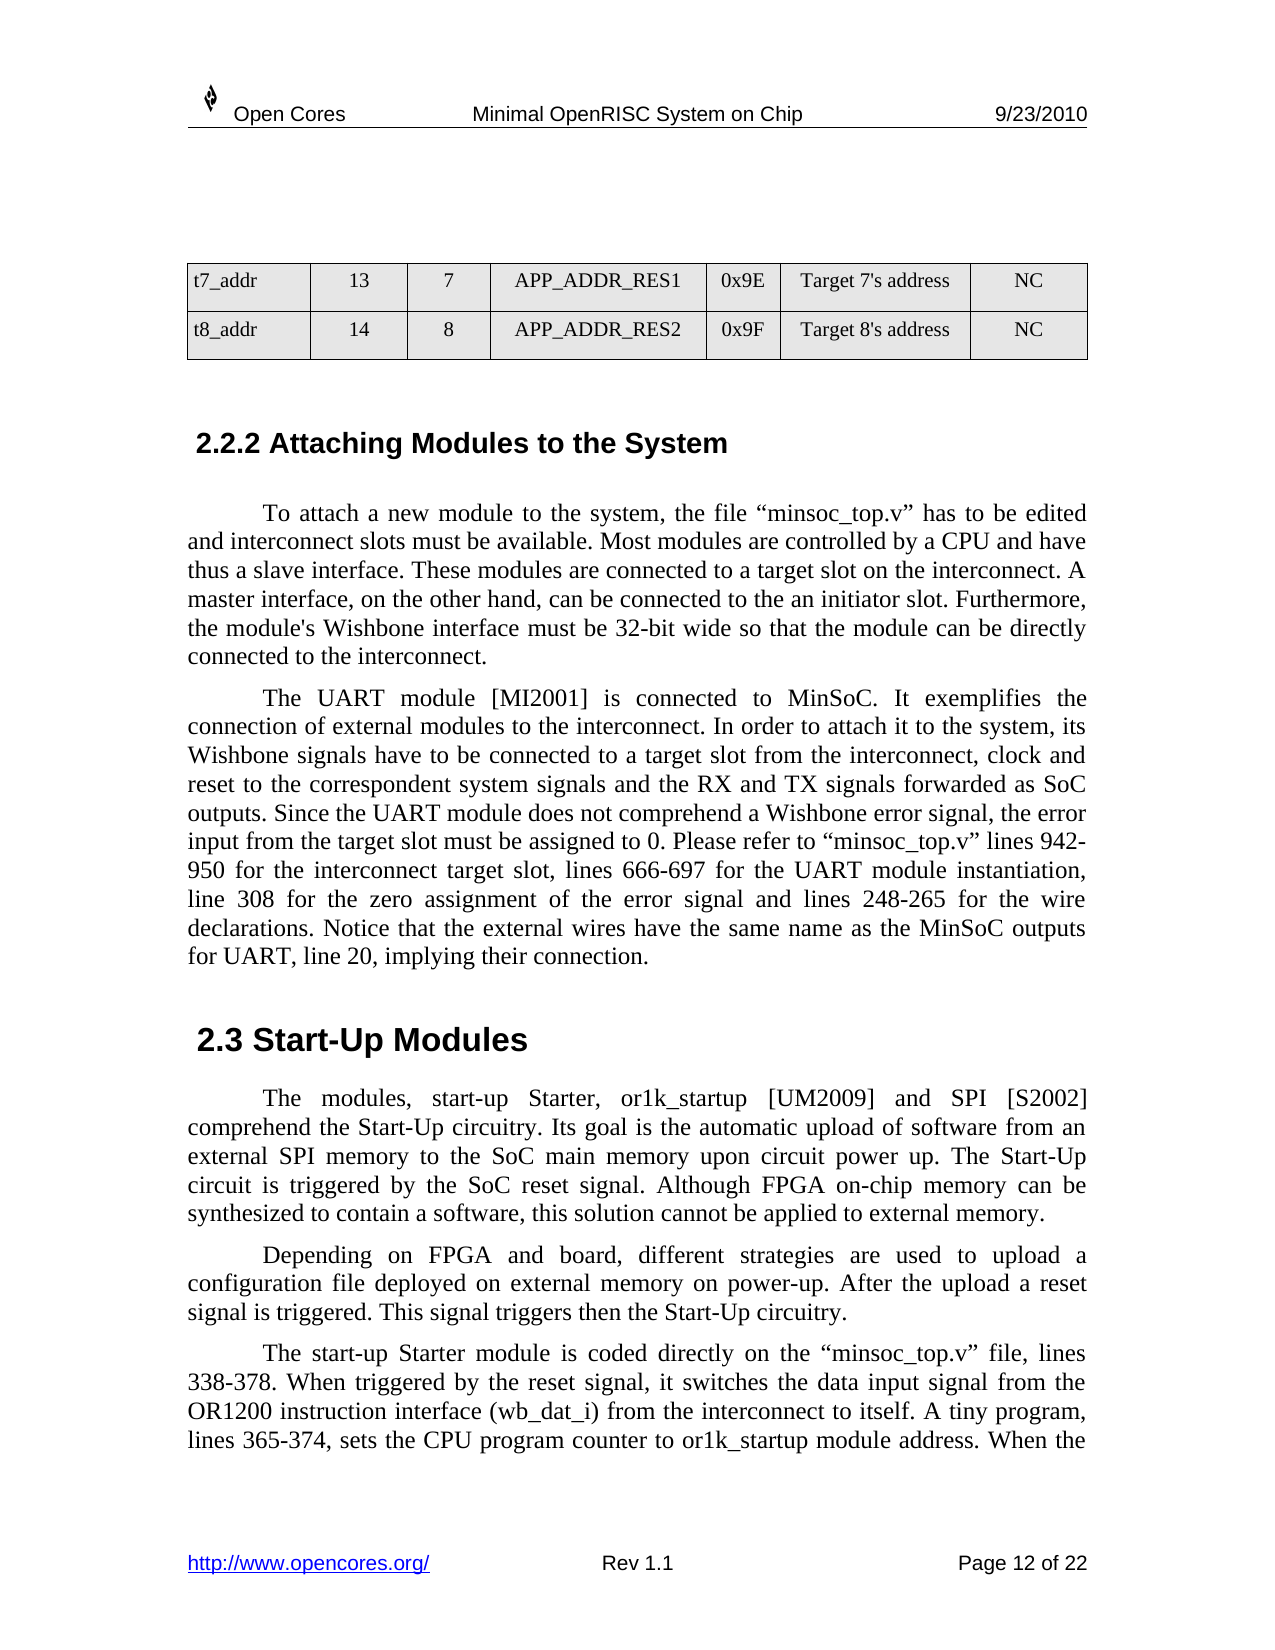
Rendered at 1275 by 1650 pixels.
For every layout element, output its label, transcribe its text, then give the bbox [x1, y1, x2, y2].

table_cell t8_addr [188, 312, 310, 359]
table_cell 13 [311, 264, 407, 311]
table_cell 14 [311, 312, 407, 359]
table_cell APP_ADDR_RES1 [491, 264, 706, 311]
table_cell 0x9E [707, 264, 780, 311]
table_cell t7_addr [188, 264, 310, 311]
table_cell APP_ADDR_RES2 [491, 312, 706, 359]
text To attach a new module to the system, the file “minsoc_top.v” has to be edited and interconnect slots must be available. Most modules are controlled by a CPU and have thus a slave interface. These modules are connected to a target slot on the interconnect. A master interface, on the other hand, can be connected to the an initiator slot. Furthermore, the module's Wishbone interface must be 32-bit wide so that the module can be directly connected to the interconnect. [187, 498, 1087, 670]
text Depending on FPGA and board, different strategies are used to upload a configuration file deployed on external memory on power-up. After the upload a reset signal is triggered. This signal triggers then the Start-Up circuitry. [187, 1240, 1087, 1326]
table_cell Target 8's address [781, 312, 970, 359]
table_cell 0x9F [707, 312, 780, 359]
table_cell Target 7's address [781, 264, 970, 311]
table_cell 8 [408, 312, 490, 359]
table_cell 7 [408, 264, 490, 311]
text The start-up Starter module is coded directly on the “minsoc_top.v” file, lines 338-378. When triggered by the reset signal, it switches the data input signal from the OR1200 instruction interface (wb_dat_i) from the interconnect to itself. A tiny program, lines 365-374, sets the CPU program counter to or1k_startup module address. When the [187, 1338, 1087, 1453]
table_cell NC [971, 312, 1087, 359]
subtitle Start-Up Modules [187, 1020, 1087, 1058]
subtitle Attaching Modules to the System [187, 427, 1087, 460]
table_cell NC [971, 264, 1087, 311]
text The UART module [MI2001] is connected to MinSoC. It exemplifies the connection of external modules to the interconnect. In order to attach it to the system, its Wishbone signals have to be connected to a target slot from the interconnect, clock and reset to the correspondent system signals and the RX and TX signals forwarded as SoC outputs. Since the UART module does not comprehend a Wishbone error signal, the error input from the target slot must be assigned to 0. Please refer to “minsoc_top.v” lines 942-950 for the interconnect target slot, lines 666-697 for the UART module instantiation, line 308 for the zero assignment of the error signal and lines 248-265 for the wire declarations. Notice that the external wires have the same name as the MinSoC outputs for UART, line 20, implying their connection. [187, 683, 1087, 970]
text The modules, start-up Starter, or1k_startup [UM2009] and SPI [S2002] comprehend the Start-Up circuitry. Its goal is the automatic upload of software from an external SPI memory to the SoC main memory upon circuit power up. The Start-Up circuit is triggered by the SoC reset signal. Although FPGA on-chip memory can be synthesized to contain a software, this solution cannot be applied to external memory. [187, 1083, 1087, 1227]
